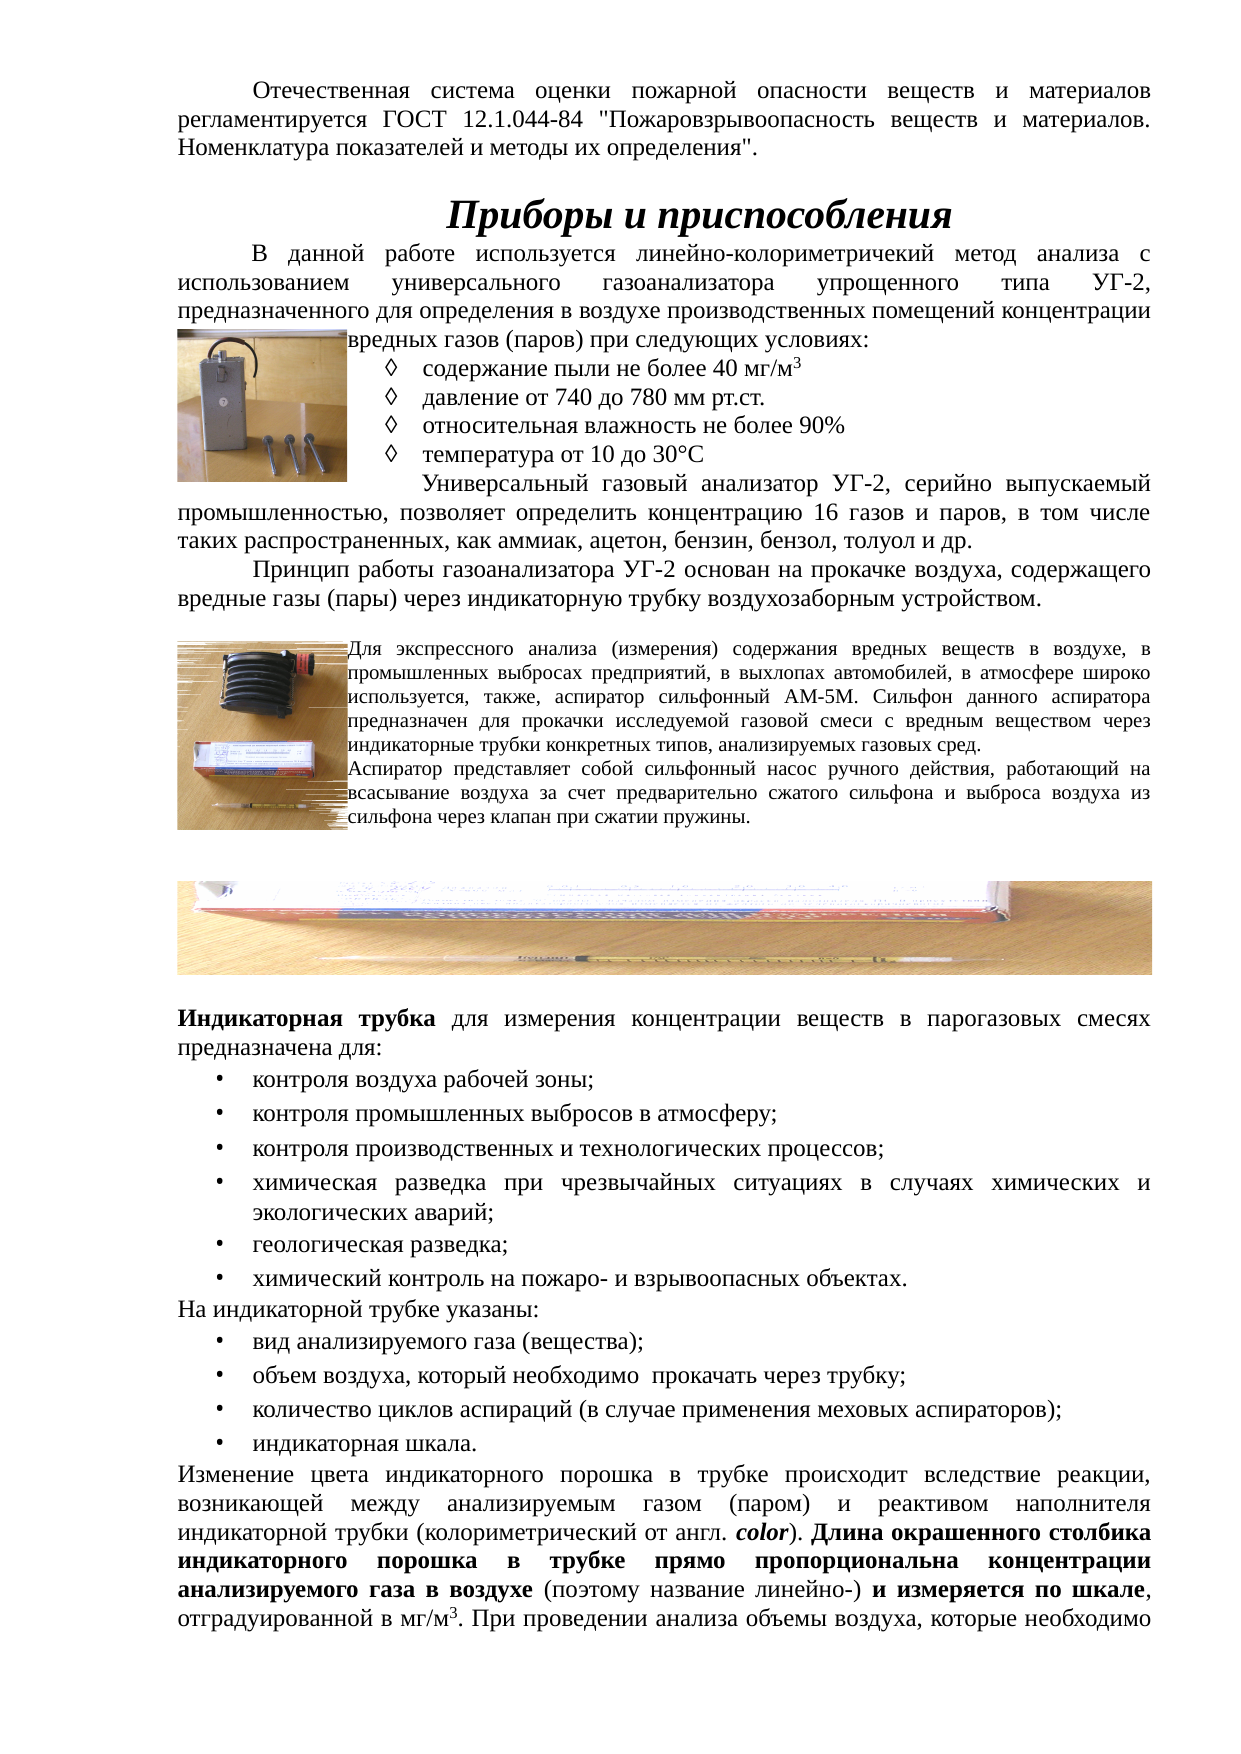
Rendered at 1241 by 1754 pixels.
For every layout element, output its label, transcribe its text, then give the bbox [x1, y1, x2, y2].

list вид анализируемого газа (вещества); [215, 1323, 1152, 1357]
list температура от 10 до 30°С [348, 439, 1152, 468]
list объем воздуха, который необходимо прокачать через трубку; [215, 1357, 1152, 1391]
text Аспиратор представляет собой сильфонный насос ручного действия, работающий на всасывание воздуха за счет предварительно сжатого сильфона и выброса воздуха из сильфона через клапан при сжатии пружины. [338, 756, 1152, 828]
list контроля воздуха рабочей зоны; [215, 1061, 1152, 1095]
text Изменение цвета индикаторного порошка в трубке происходит вследствие реакции, возникающей между анализируемым газом (паром) и реактивом наполнителя индикаторной трубки (колориметрический от англ. color). Длина окрашенного столбика индикаторного порошка в трубке прямо пропорциональна концентрации анализируемого газа в воздухе (поэтому название линейно-) и измеряется по шкале, отградуированной в мг/м3. При проведении анализа объемы воздуха, которые необходимо [177, 1459, 1152, 1632]
text Универсальный газовый анализатор УГ-2, серийно выпускаемый промышленностью, позволяет определить концентрацию 16 газов и паров, в том числе таких распространенных, как аммиак, ацетон, бензин, бензол, толуол и др. [177, 468, 1152, 554]
list индикаторная шкала. [215, 1425, 1152, 1459]
text Для экспрессного анализа (измерения) содержания вредных веществ в воздухе, в промышленных выбросах предприятий, в выхлопах автомобилей, в атмосфере широко используется, также, аспиратор сильфонный АМ-5М. Сильфон данного аспиратора предназначен для прокачки исследуемой газовой смеси с вредным веществом через индикаторные трубки конкретных типов, анализируемых газовых сред. [177, 636, 1152, 756]
text В данной работе используется линейно-колориметричекий метод анализа с использованием универсального газоанализатора упрощенного типа УГ-2, предназначенного для определения в воздухе производственных помещений концентрации вредных газов (паров) при следующих условиях: [177, 238, 1152, 353]
list химический контроль на пожаро- и взрывоопасных объектах. [215, 1260, 1152, 1294]
list количество циклов аспираций (в случае применения меховых аспираторов); [215, 1391, 1152, 1425]
list химическая разведка при чрезвычайных ситуациях в случаях химических и экологических аварий; [215, 1163, 1152, 1226]
list содержание пыли не более 40 мг/м3 [348, 353, 1152, 382]
list давление от 740 до 780 мм рт.ст. [348, 382, 1152, 410]
subtitle Приборы и приспособления [177, 190, 1152, 238]
list относительная влажность не более 90% [348, 410, 1152, 439]
list контроля промышленных выбросов в атмосферу; [215, 1095, 1152, 1129]
text Принцип работы газоанализатора УГ-2 основан на прокачке воздуха, содержащего вредные газы (пары) через индикаторную трубку воздухозаборным устройством. [177, 554, 1152, 612]
text Отечественная система оценки пожарной опасности веществ и материалов регламентируется ГОСТ 12.1.044-84 "Пожаровзрывоопасность веществ и материалов. Номенклатура показателей и методы их определения". [177, 75, 1152, 161]
list геологическая разведка; [215, 1226, 1152, 1260]
text Индикаторная трубка для измерения концентрации веществ в парогазовых смесях предназначена для: [177, 1003, 1152, 1061]
list контроля производственных и технологических процессов; [215, 1129, 1152, 1163]
text На индикаторной трубке указаны: [177, 1294, 1152, 1323]
